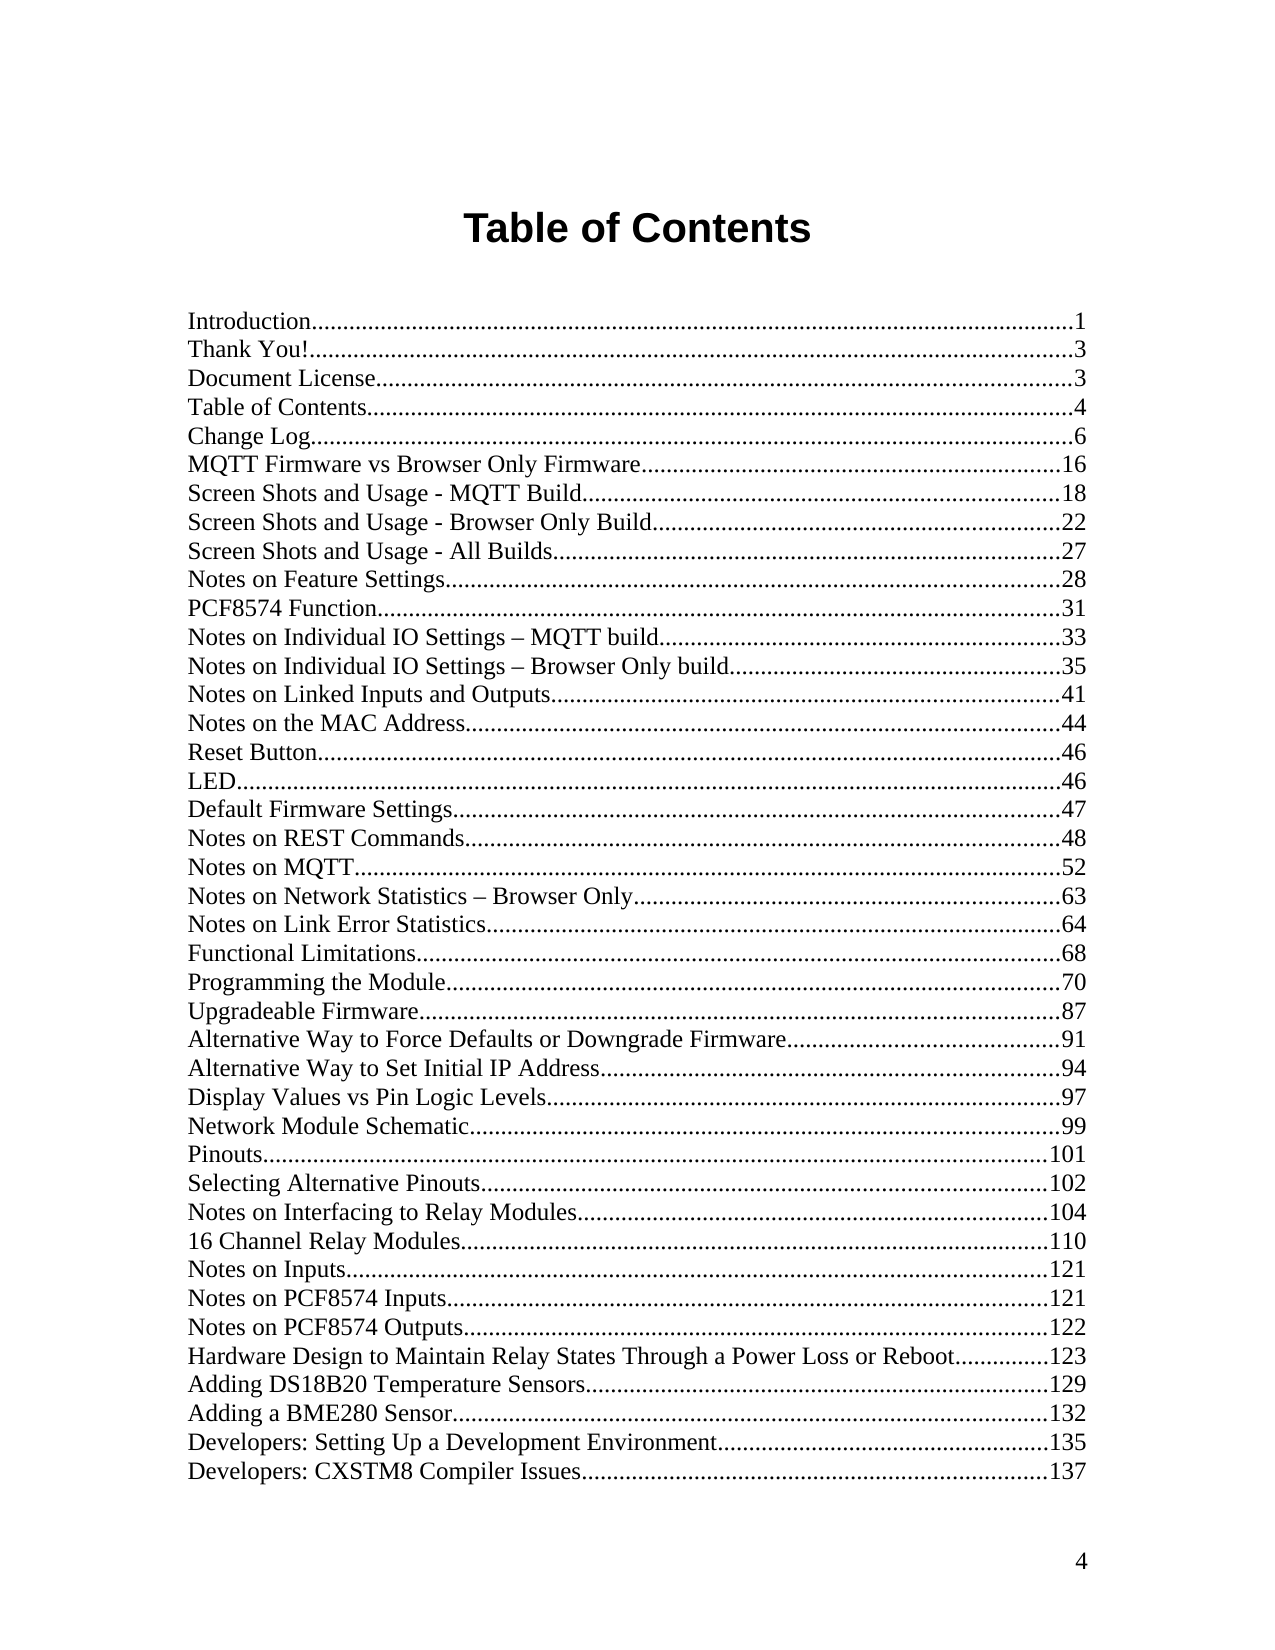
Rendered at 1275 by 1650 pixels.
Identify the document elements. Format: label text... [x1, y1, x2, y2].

text Notes on Link Error Statistics 64 [187, 909, 1087, 938]
text Notes on MQTT 52 [187, 852, 1087, 881]
text LED 46 [187, 766, 1087, 794]
text Reset Button 46 [187, 737, 1087, 766]
text Adding a BME280 Sensor 132 [187, 1398, 1087, 1427]
text Developers: Setting Up a Development Environment 135 [187, 1427, 1087, 1456]
text Display Values vs Pin Logic Levels 97 [187, 1082, 1087, 1111]
text Notes on REST Commands 48 [187, 823, 1087, 852]
text 16 Channel Relay Modules 110 [187, 1226, 1087, 1254]
text Adding DS18B20 Temperature Sensors 129 [187, 1369, 1087, 1398]
text Upgradeable Firmware 87 [187, 996, 1087, 1024]
text Programming the Module 70 [187, 967, 1087, 996]
text Default Firmware Settings 47 [187, 794, 1087, 823]
text Screen Shots and Usage - MQTT Build 18 [187, 478, 1087, 507]
text Notes on PCF8574 Outputs 122 [187, 1312, 1087, 1341]
text Thank You! 3 [187, 334, 1087, 363]
text Document License 3 [187, 363, 1087, 392]
text Selecting Alternative Pinouts 102 [187, 1168, 1087, 1197]
text Notes on the MAC Address 44 [187, 708, 1087, 737]
text Pinouts 101 [187, 1139, 1087, 1168]
text Notes on Inputs 121 [187, 1254, 1087, 1283]
text Screen Shots and Usage - All Builds 27 [187, 536, 1087, 564]
text Developers: CXSTM8 Compiler Issues 137 [187, 1456, 1087, 1484]
text Network Module Schematic 99 [187, 1111, 1087, 1139]
text Notes on PCF8574 Inputs 121 [187, 1283, 1087, 1312]
text Notes on Individual IO Settings – Browser Only build 35 [187, 651, 1087, 679]
text Notes on Interfacing to Relay Modules 104 [187, 1197, 1087, 1226]
text Table of Contents 4 [187, 392, 1087, 421]
text Notes on Individual IO Settings – MQTT build 33 [187, 622, 1087, 651]
text Alternative Way to Set Initial IP Address 94 [187, 1053, 1087, 1082]
text Notes on Network Statistics – Browser Only 63 [187, 881, 1087, 909]
subtitle Table of Contents [187, 204, 1087, 252]
text Alternative Way to Force Defaults or Downgrade Firmware 91 [187, 1024, 1087, 1053]
text Screen Shots and Usage - Browser Only Build 22 [187, 507, 1087, 536]
text Introduction 1 [187, 306, 1087, 334]
text PCF8574 Function 31 [187, 593, 1087, 622]
text Hardware Design to Maintain Relay States Through a Power Loss or Reboot 123 [187, 1341, 1087, 1369]
text Functional Limitations 68 [187, 938, 1087, 967]
text Notes on Feature Settings 28 [187, 564, 1087, 593]
text MQTT Firmware vs Browser Only Firmware 16 [187, 449, 1087, 478]
text Notes on Linked Inputs and Outputs 41 [187, 679, 1087, 708]
text Change Log 6 [187, 421, 1087, 449]
